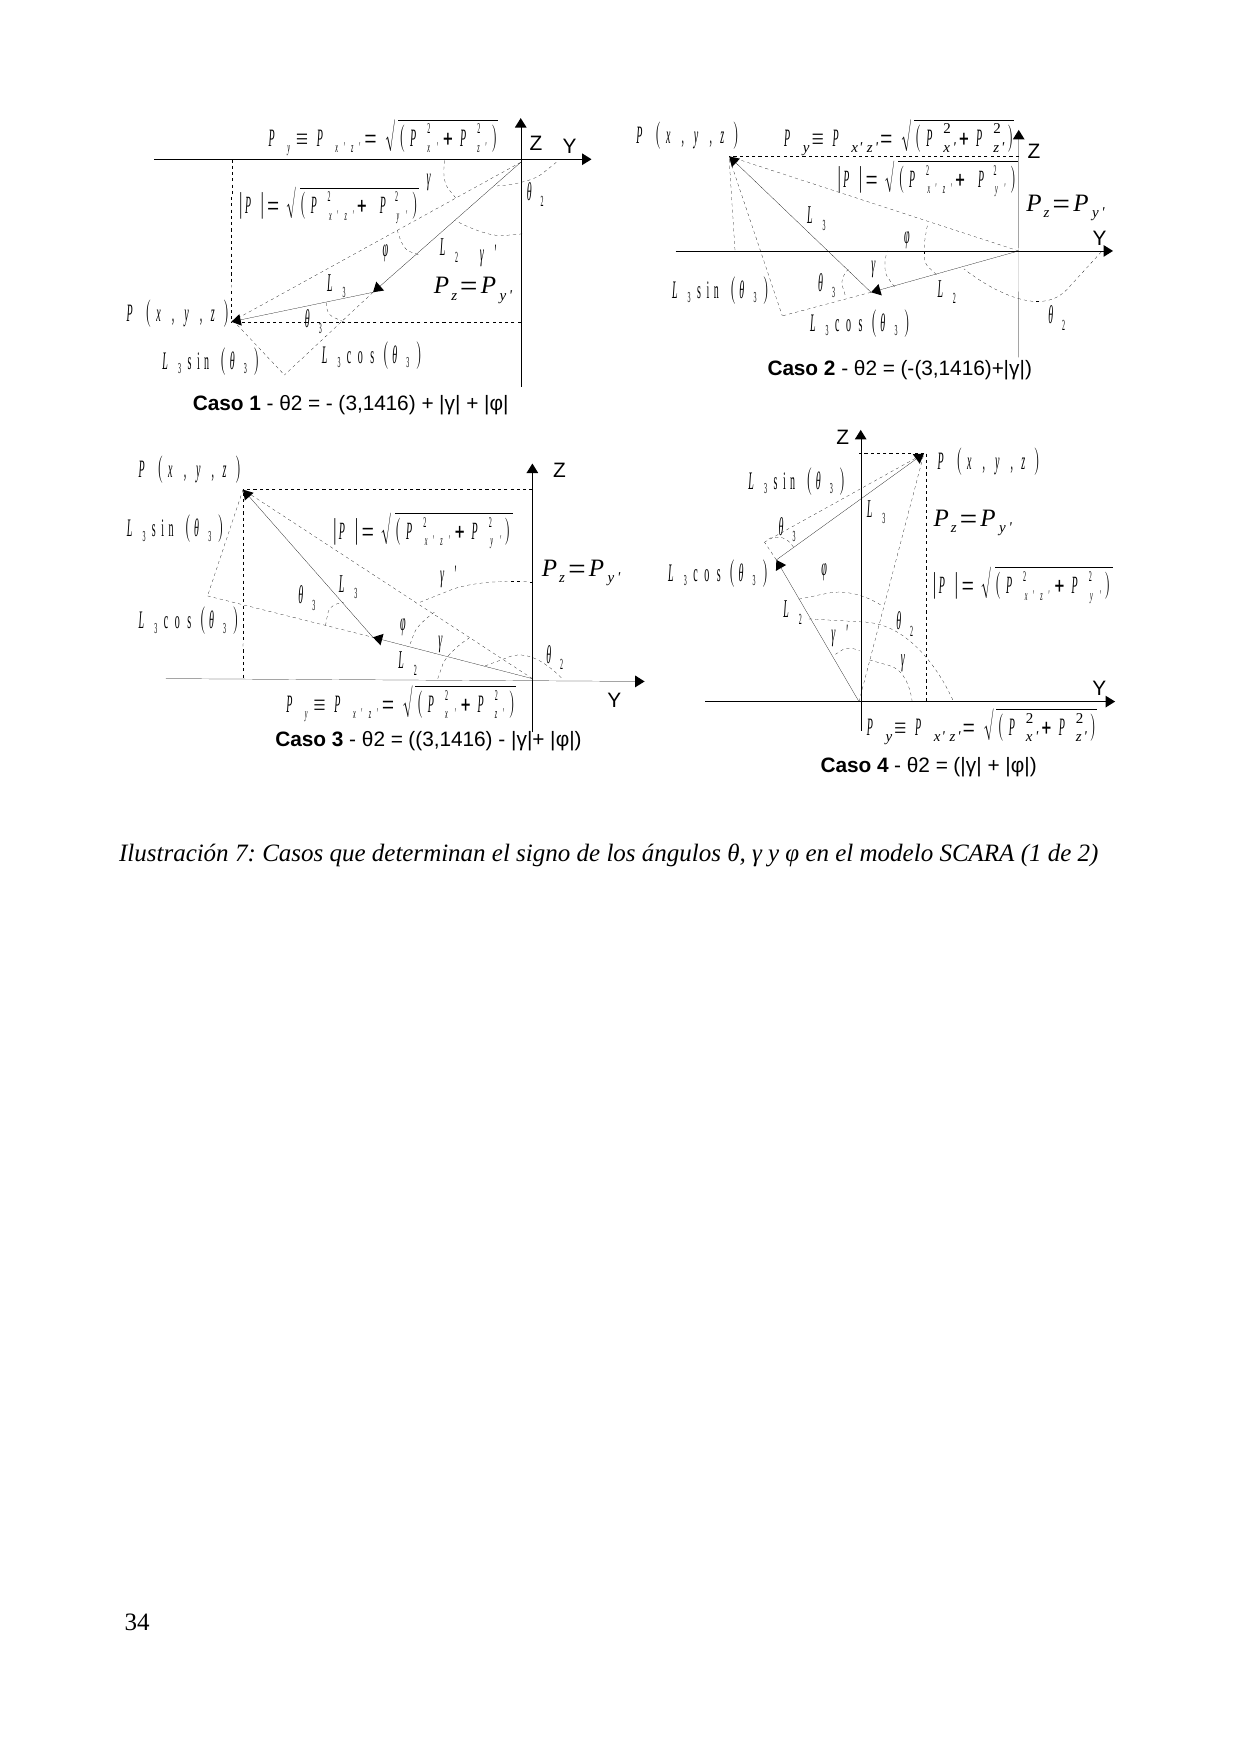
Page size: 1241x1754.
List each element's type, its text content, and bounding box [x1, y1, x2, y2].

text Ilustración 7: Casos que determinan el signo de los ángulos θ, γ y φ en el modelo SCARA (1 de 2) [119, 838, 1121, 867]
